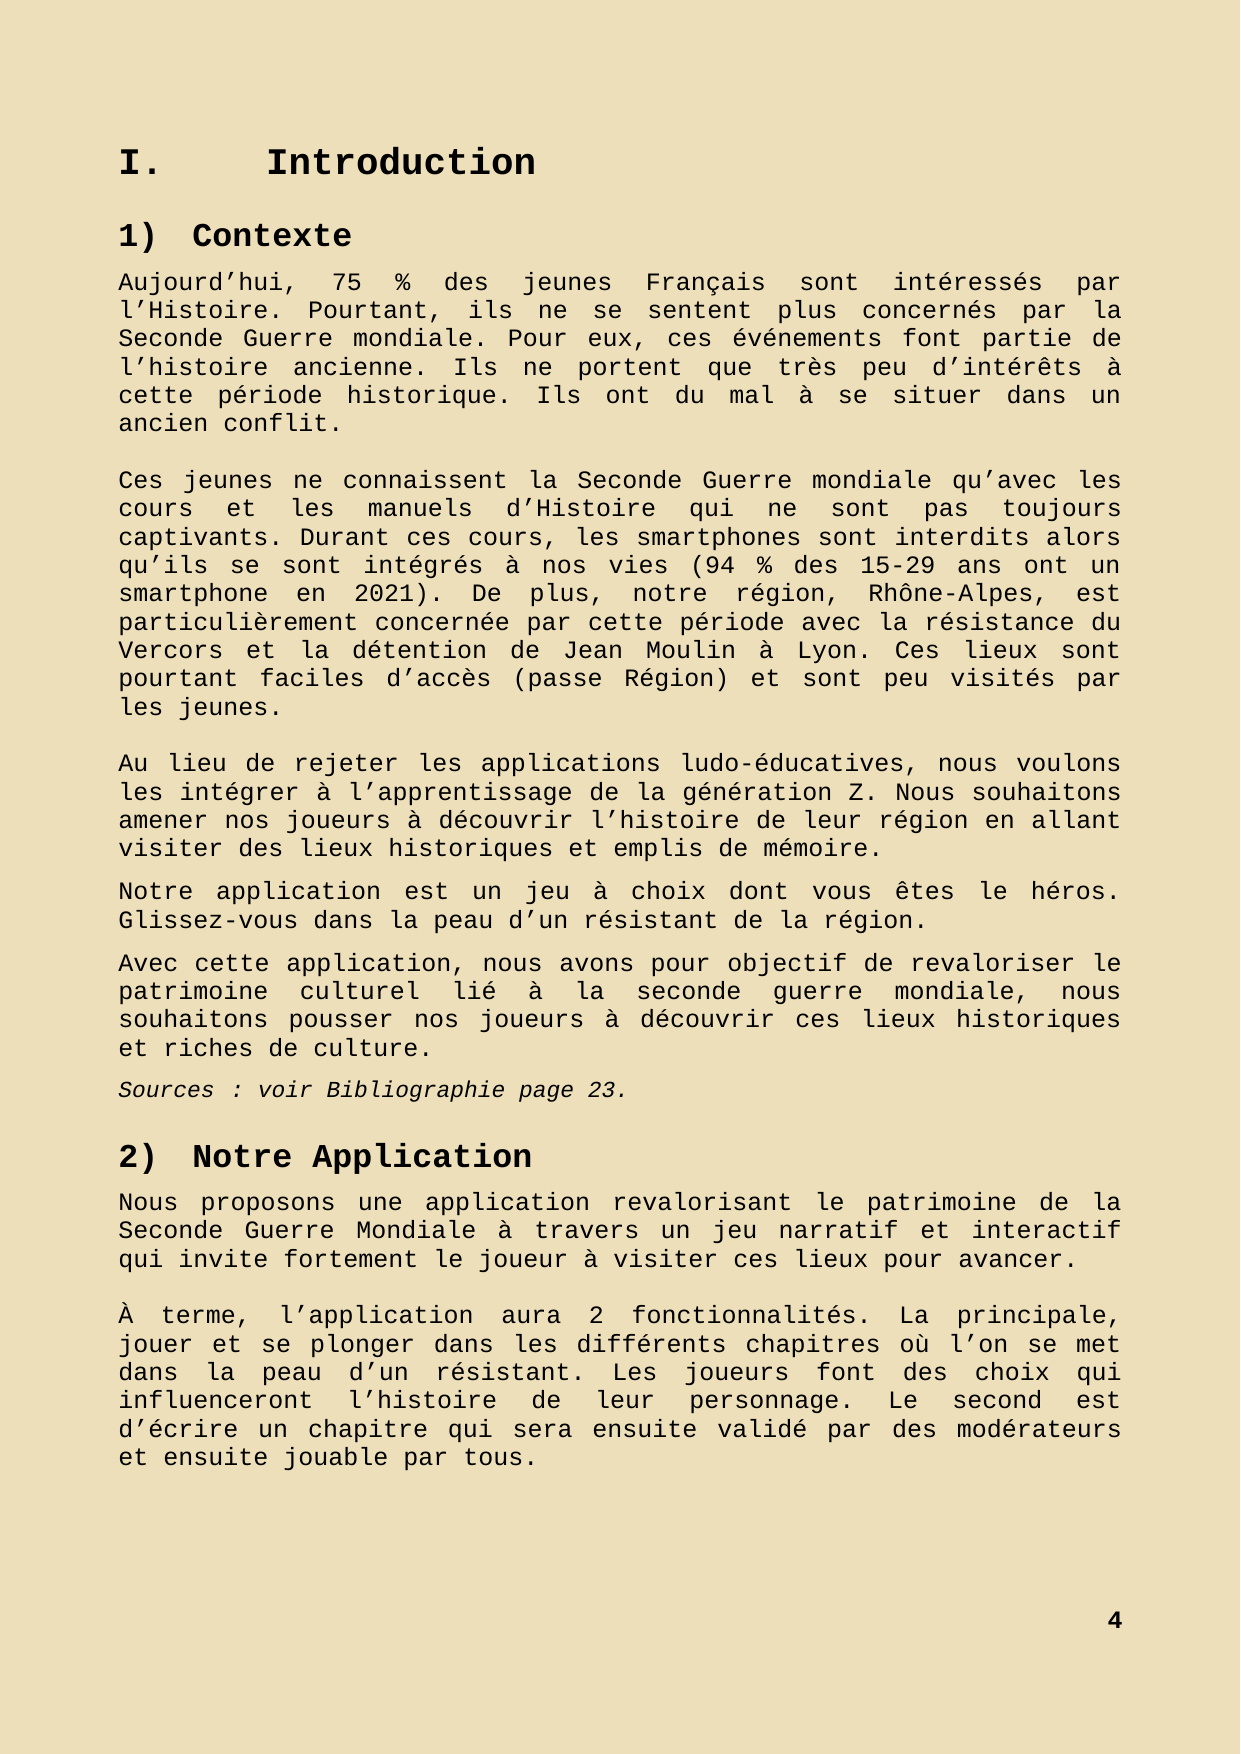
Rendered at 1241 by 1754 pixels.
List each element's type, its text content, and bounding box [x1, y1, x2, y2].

subtitle Notre Application [118, 1139, 1122, 1177]
text Notre application est un jeu à choix dont vous êtes le héros. Glissez-vous dans la peau d’un résistant de la région. [118, 879, 1122, 936]
text Avec cette application, nous avons pour objectif de revaloriser le patrimoine culturel lié à la seconde guerre mondiale, nous souhaitons pousser nos joueurs à découvrir ces lieux historiques et riches de culture. [118, 950, 1122, 1063]
text Au lieu de rejeter les applications ludo-éducatives, nous voulons les intégrer à l’apprentissage de la génération Z. Nous souhaitons amener nos joueurs à découvrir l’histoire de leur région en allant visiter des lieux historiques et emplis de mémoire. [118, 751, 1122, 864]
text Nous proposons une application revalorisant le patrimoine de la Seconde Guerre Mondiale à travers un jeu narratif et interactif qui invite fortement le joueur à visiter ces lieux pour avancer. [118, 1190, 1122, 1275]
subtitle Contexte [118, 219, 1122, 257]
subtitle Introduction [118, 143, 1122, 186]
text Aujourd’hui, 75 % des jeunes Français sont intéressés par l’Histoire. Pourtant, ils ne se sentent plus concernés par la Seconde Guerre mondiale. Pour eux, ces événements font partie de l’histoire ancienne. Ils ne portent que très peu d’intérêts à cette période historique. Ils ont du mal à se situer dans un ancien conflit. [118, 269, 1122, 439]
text À terme, l’application aura 2 fonctionnalités. La principale, jouer et se plonger dans les différents chapitres où l’on se met dans la peau d’un résistant. Les joueurs font des choix qui influenceront l’histoire de leur personnage. Le second est d’écrire un chapitre qui sera ensuite validé par des modérateurs et ensuite jouable par tous. [118, 1303, 1122, 1473]
text Sources : voir Bibliographie page 23. [118, 1078, 1122, 1104]
text Ces jeunes ne connaissent la Seconde Guerre mondiale qu’avec les cours et les manuels d’Histoire qui ne sont pas toujours captivants. Durant ces cours, les smartphones sont interdits alors qu’ils se sont intégrés à nos vies (94 % des 15-29 ans ont un smartphone en 2021). De plus, notre région, Rhône-Alpes, est particulièrement concernée par cette période avec la résistance du Vercors et la détention de Jean Moulin à Lyon. Ces lieux sont pourtant faciles d’accès (passe Région) et sont peu visités par les jeunes. [118, 468, 1122, 723]
